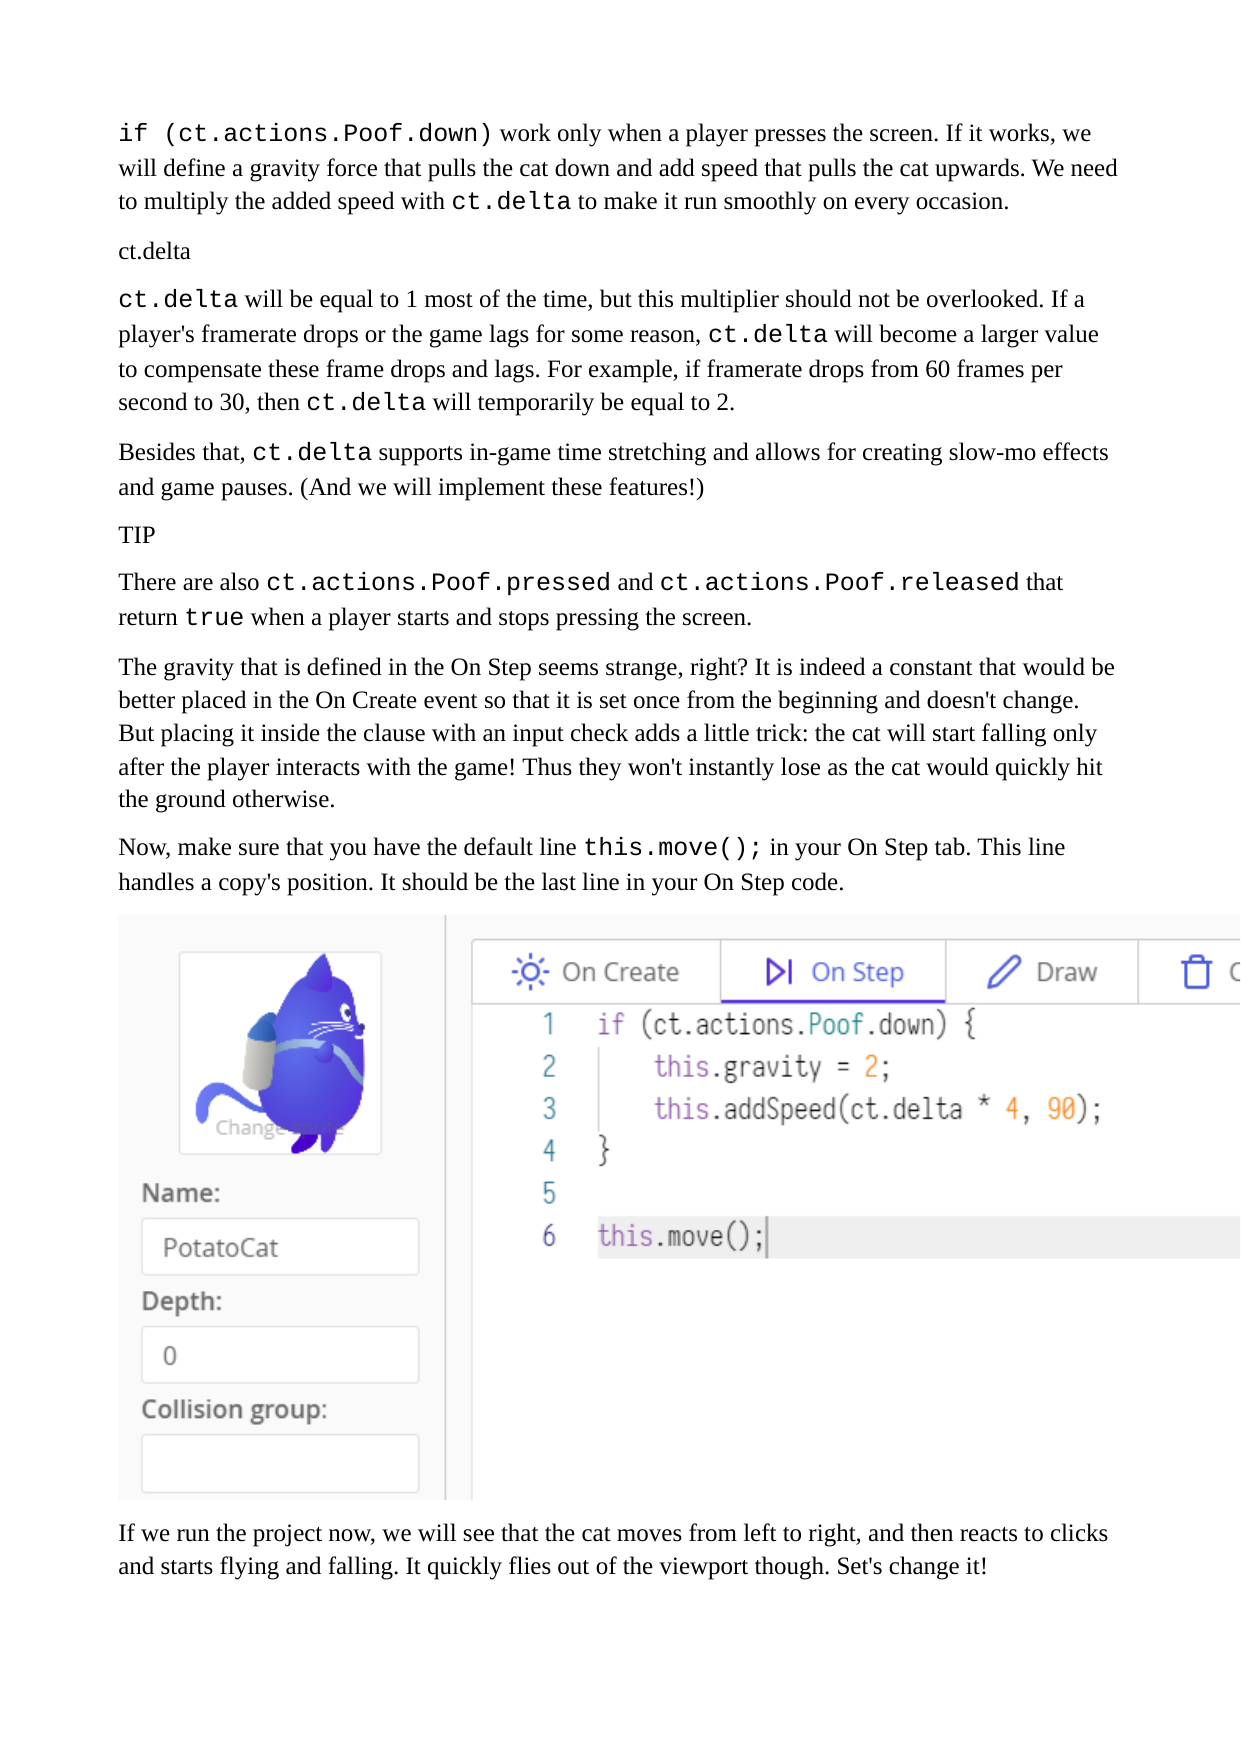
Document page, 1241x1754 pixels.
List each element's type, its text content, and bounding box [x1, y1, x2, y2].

text ct.delta will be equal to 1 most of the time, but this multiplier should not be overlooked. If a player's framerate drops or the game lags for some reason, ct.delta will become a larger value to compensate these frame drops and lags. For example, if framerate drops from 60 frames per second to 30, then ct.delta will temporarily be equal to 2. [118, 284, 1122, 418]
text if (ct.actions.Poof.down) work only when a player presses the screen. If it works, we will define a gravity force that pulls the cat down and add speed that pulls the cat upwards. We need to multiply the added speed with ct.delta to make it run smoothly on every occasion. [118, 118, 1122, 217]
text Besides that, ct.delta supports in-game time stretching and allows for creating slow-mo effects and game pauses. (And we will implement these features!) [118, 437, 1122, 501]
text ct.delta [118, 236, 1122, 265]
picture [118, 915, 1241, 1500]
text The gravity that is defined in the On Step seems strange, right? It is indeed a constant that would be better placed in the On Create event so that it is set once from the beginning and doesn't change. But placing it inside the clause with an input check adds a little trick: the cat will start falling only after the player interacts with the game! Thus they won't instantly lose as the cat would quickly hit the ground otherwise. [118, 652, 1122, 813]
text There are also ct.actions.Poof.pressed and ct.actions.Poof.released that return true when a player starts and stops pressing the screen. [118, 567, 1122, 633]
text TIP [118, 520, 1122, 548]
text If we run the project now, we will see that the cat moves from left to right, and then reacts to clicks and starts flying and falling. It quickly flies out of the viewport though. Set's change it! [118, 1518, 1122, 1580]
text Now, make sure that you have the default line this.move(); in your On Step tab. This line handles a copy's position. It should be the last line in your On Step code. [118, 832, 1122, 896]
